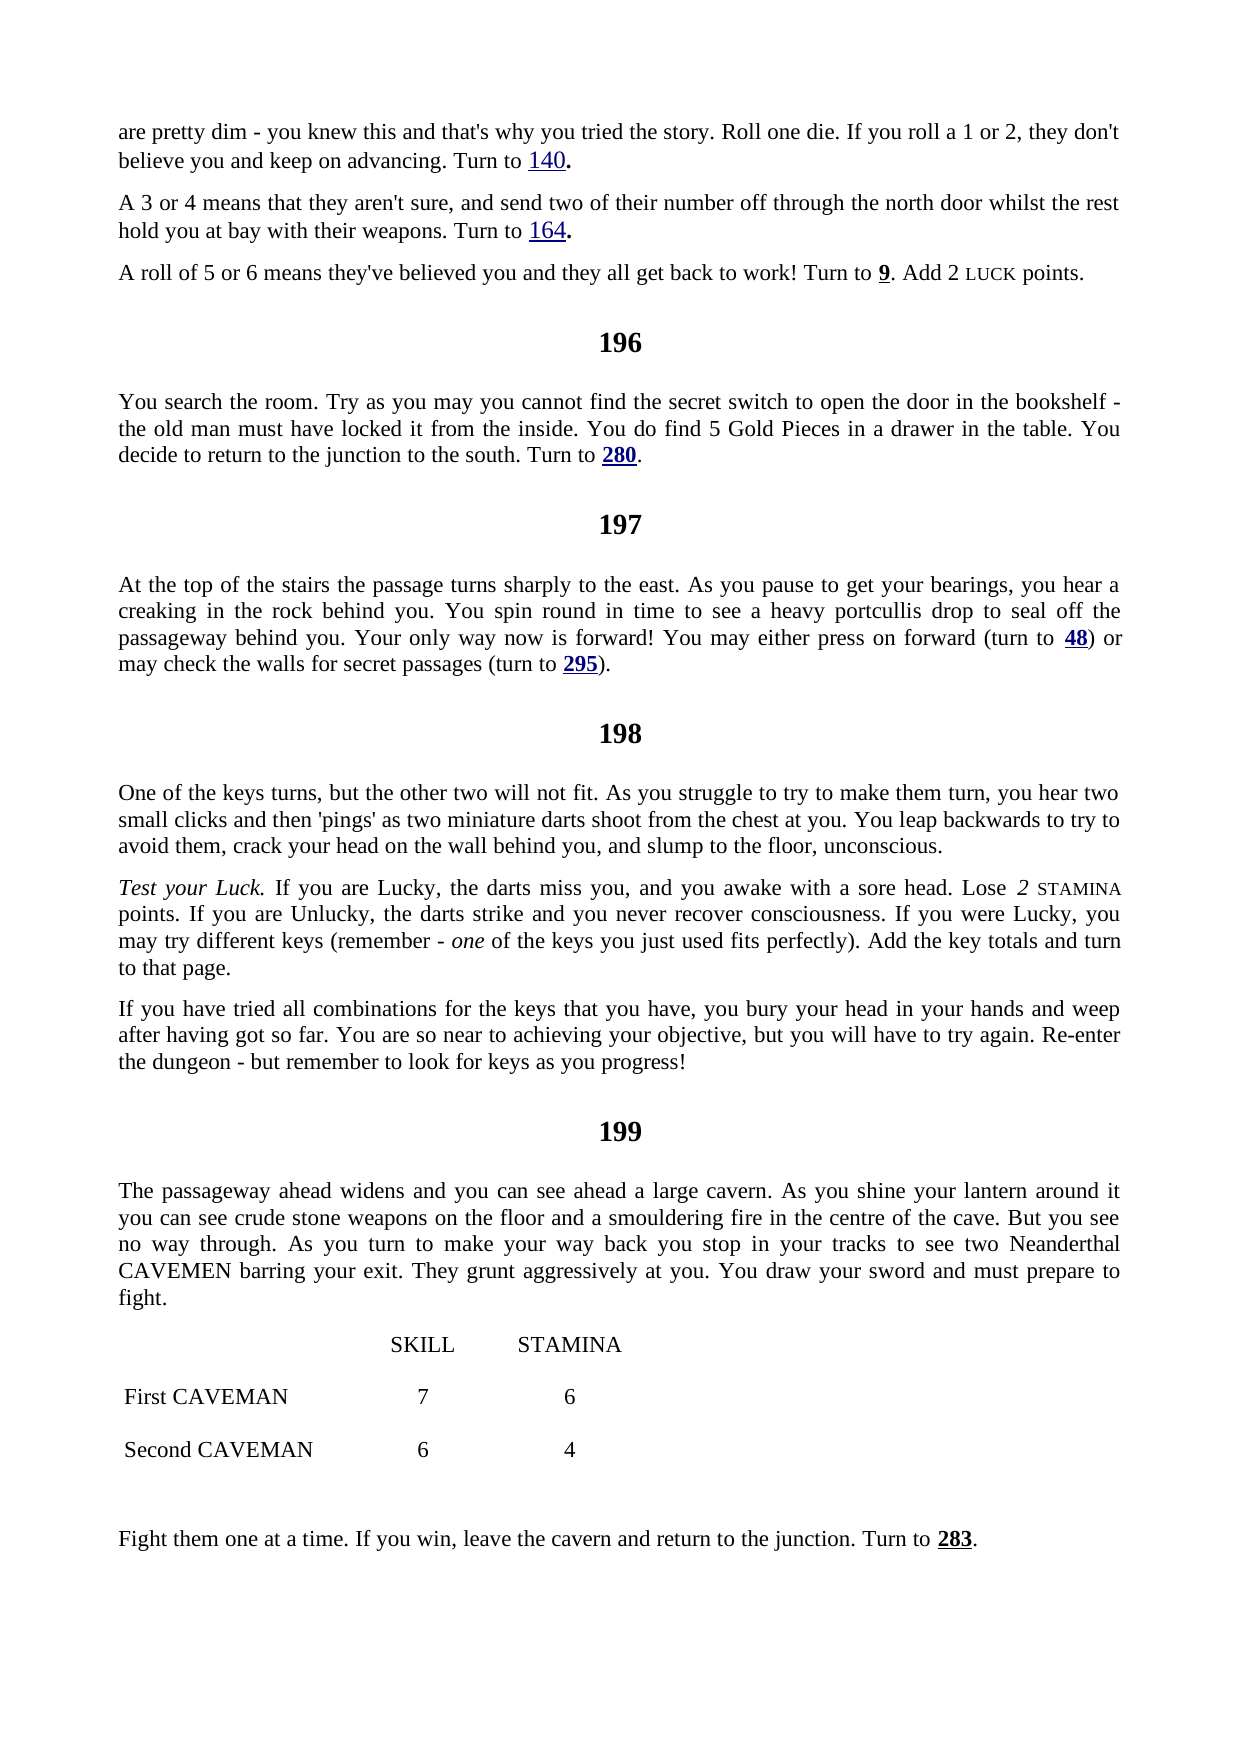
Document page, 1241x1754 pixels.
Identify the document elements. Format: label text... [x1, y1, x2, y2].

text A roll of 5 or 6 means they've believed you and they all get back to work! Turn to 9. Add 2 luck points. [118, 259, 1122, 286]
table_header [118, 1325, 349, 1377]
table_cell 6 [496, 1378, 643, 1430]
subtitle 197 [118, 507, 1122, 541]
table_cell 6 [349, 1430, 496, 1483]
text A 3 or 4 means that they aren't sure, and send two of their number off through the north door whilst the rest hold you at bay with their weapons. Turn to 164. [118, 188, 1122, 244]
subtitle 198 [118, 716, 1122, 750]
text If you have tried all combinations for the keys that you have, you bury your head in your hands and weep after having got so far. You are so near to achieving your objective, but you will have to try again. Re-enter the dungeon - but remember to look for keys as you progress! [118, 995, 1122, 1074]
text One of the keys turns, but the other two will not fit. As you struggle to try to make them turn, you hear two small clicks and then 'pings' as two miniature darts shoot from the chest at you. You leap backwards to try to avoid them, crack your head on the wall behind you, and slump to the floor, unconscious. [118, 779, 1122, 859]
text At the top of the stairs the passage turns sharply to the east. As you pause to get your bearings, you hear a creaking in the rock behind you. You spin round in time to see a heavy portcullis drop to seal off the passageway behind you. Your only way now is forward! You may either press on forward (turn to 48) or may check the walls for secret passages (turn to 295). [118, 570, 1122, 677]
text Fight them one at a time. If you win, leave the cavern and return to the junction. Turn to 283. [118, 1524, 1122, 1551]
table_cell First CAVEMAN [118, 1378, 349, 1430]
subtitle 196 [118, 325, 1122, 359]
text Test your Luck. If you are Lucky, the darts miss you, and you awake with a sore head. Lose 2 stamina points. If you are Unlucky, the darts strike and you never recover consciousness. If you were Lucky, you may try different keys (remember - one of the keys you just used fits perfectly). Add the key totals and turn to that page. [118, 874, 1122, 980]
table_header STAMINA [496, 1325, 643, 1377]
table_cell Second CAVEMAN [118, 1430, 349, 1483]
text You search the room. Try as you may you cannot find the secret switch to open the door in the bookshelf - the old man must have locked it from the inside. You do find 5 Gold Pieces in a drawer in the table. You decide to return to the junction to the south. Turn to 280. [118, 388, 1122, 468]
subtitle 199 [118, 1114, 1122, 1148]
text are pretty dim - you knew this and that's why you tried the story. Roll one die. If you roll a 1 or 2, they don't believe you and keep on advancing. Turn to 140. [118, 118, 1122, 174]
text The passageway ahead widens and you can see ahead a large cavern. As you shine your lantern around it you can see crude stone weapons on the floor and a smouldering fire in the centre of the cave. But you see no way through. As you turn to make your way back you stop in your tracks to see two Neanderthal CAVEMEN barring your exit. They grunt aggressively at you. You draw your sword and must prepare to fight. [118, 1177, 1122, 1310]
table_cell 7 [349, 1378, 496, 1430]
table_cell 4 [496, 1430, 643, 1483]
table_header SKILL [349, 1325, 496, 1377]
